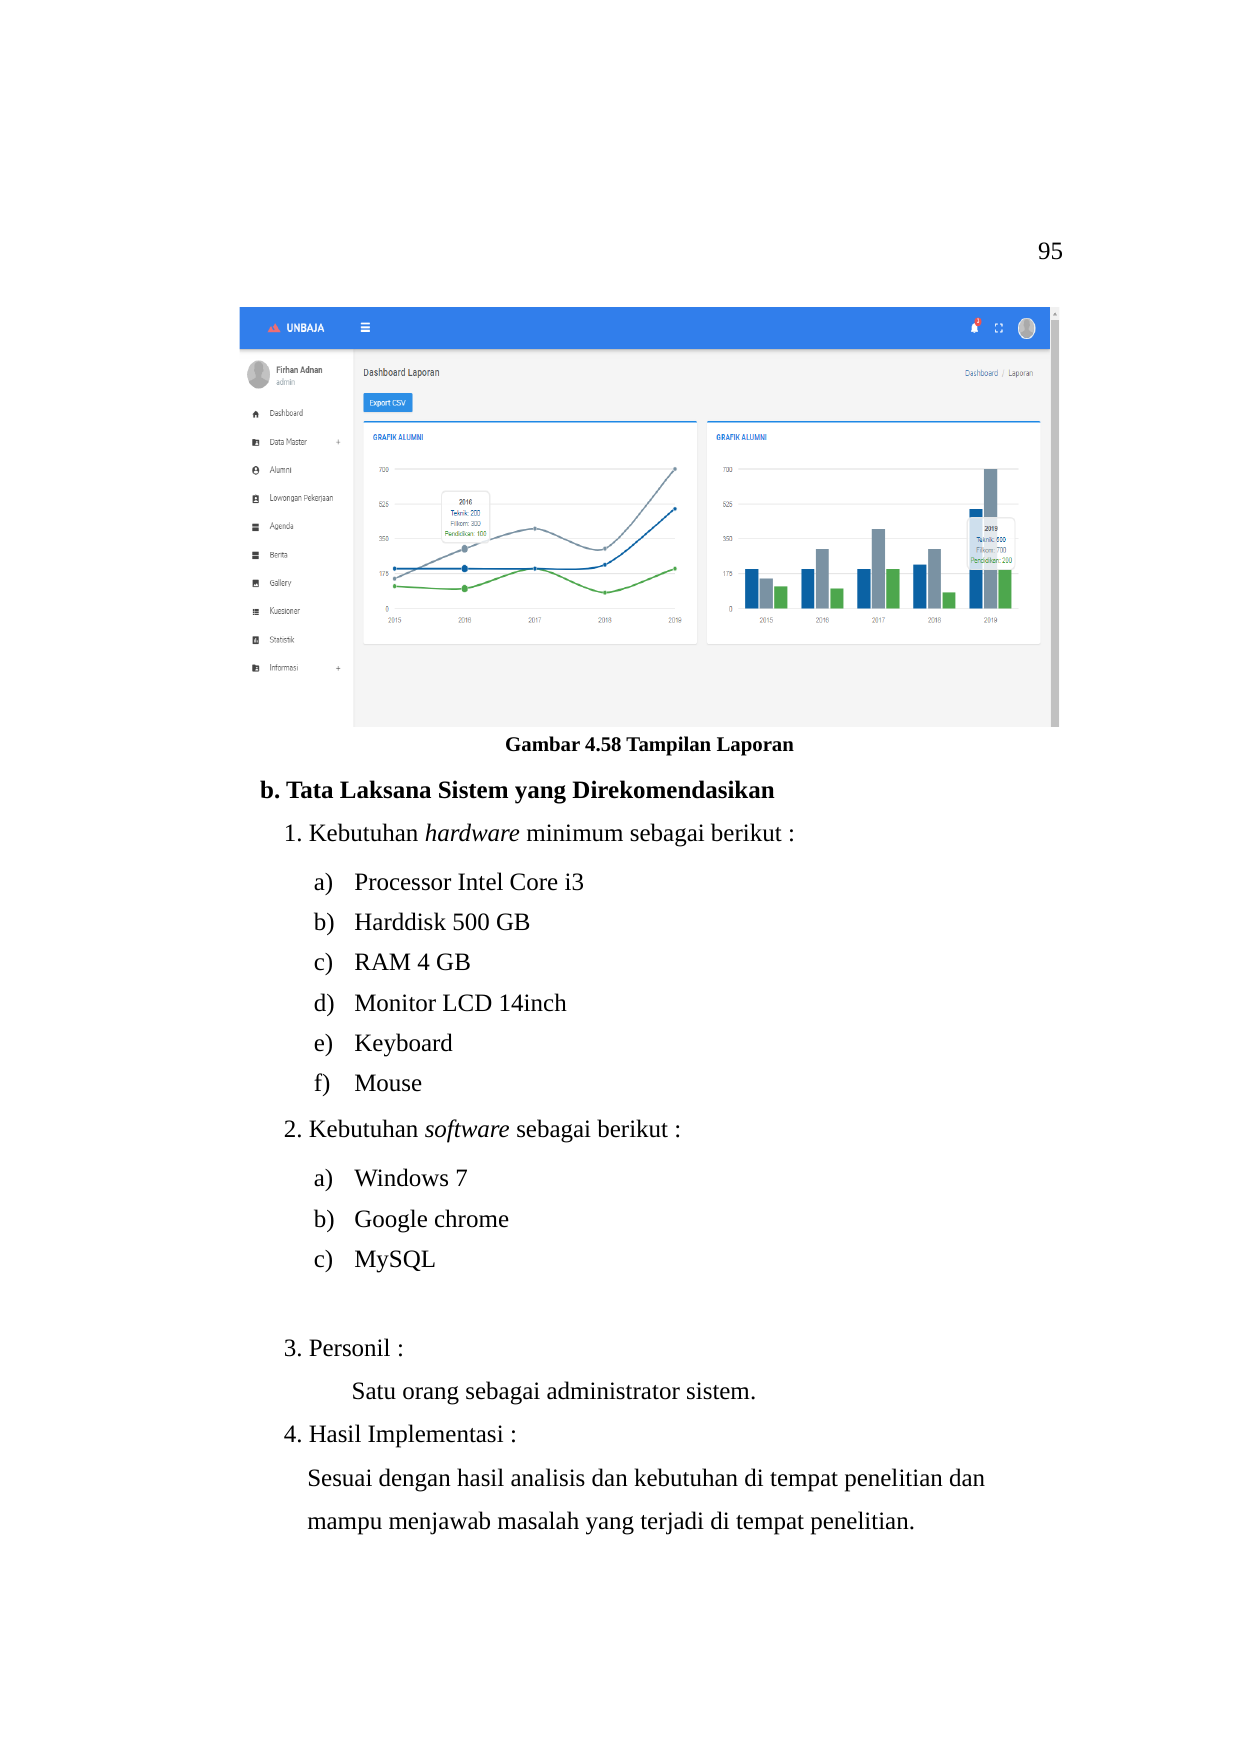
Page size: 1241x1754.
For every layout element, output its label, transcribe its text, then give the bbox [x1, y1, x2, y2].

table_cell RAM 4 GB [349, 942, 722, 982]
text Gambar 4.58 Tampilan Laporan [239, 727, 1059, 756]
list 4. Hasil Implementasi : [283, 1419, 1063, 1448]
table_header Windows 7 [349, 1158, 722, 1198]
table_header a) [308, 1158, 348, 1198]
table_header a) [308, 861, 348, 901]
list 1. Kebutuhan hardware minimum sebagai berikut : [283, 818, 1063, 847]
table_cell b) [308, 901, 348, 942]
table_cell b) [308, 1198, 348, 1238]
list 2. Kebutuhan software sebagai berikut : [283, 1114, 1063, 1143]
text b. Tata Laksana Sistem yang Direkomendasikan [239, 295, 1063, 804]
table_cell f) [308, 1062, 348, 1102]
table_header Processor Intel Core i3 [349, 861, 722, 901]
picture [239, 307, 1060, 727]
table_cell d) [308, 982, 348, 1022]
list 3. Personil : [283, 1333, 1063, 1362]
table_cell c) [308, 1238, 348, 1278]
table_cell Monitor LCD 14inch [349, 982, 722, 1022]
table_cell Mouse [349, 1062, 722, 1102]
table_cell e) [308, 1022, 348, 1062]
table_cell Keyboard [349, 1022, 722, 1062]
table_cell Harddisk 500 GB [349, 901, 722, 942]
list Satu orang sebagai administrator sistem. [307, 1376, 1063, 1405]
table_cell Google chrome [349, 1198, 722, 1238]
table_cell MySQL [349, 1238, 722, 1278]
table_cell c) [308, 942, 348, 982]
list Sesuai dengan hasil analisis dan kebutuhan di tempat penelitian dan mampu menjawab masalah yang terjadi di tempat penelitian. [307, 1463, 1063, 1534]
